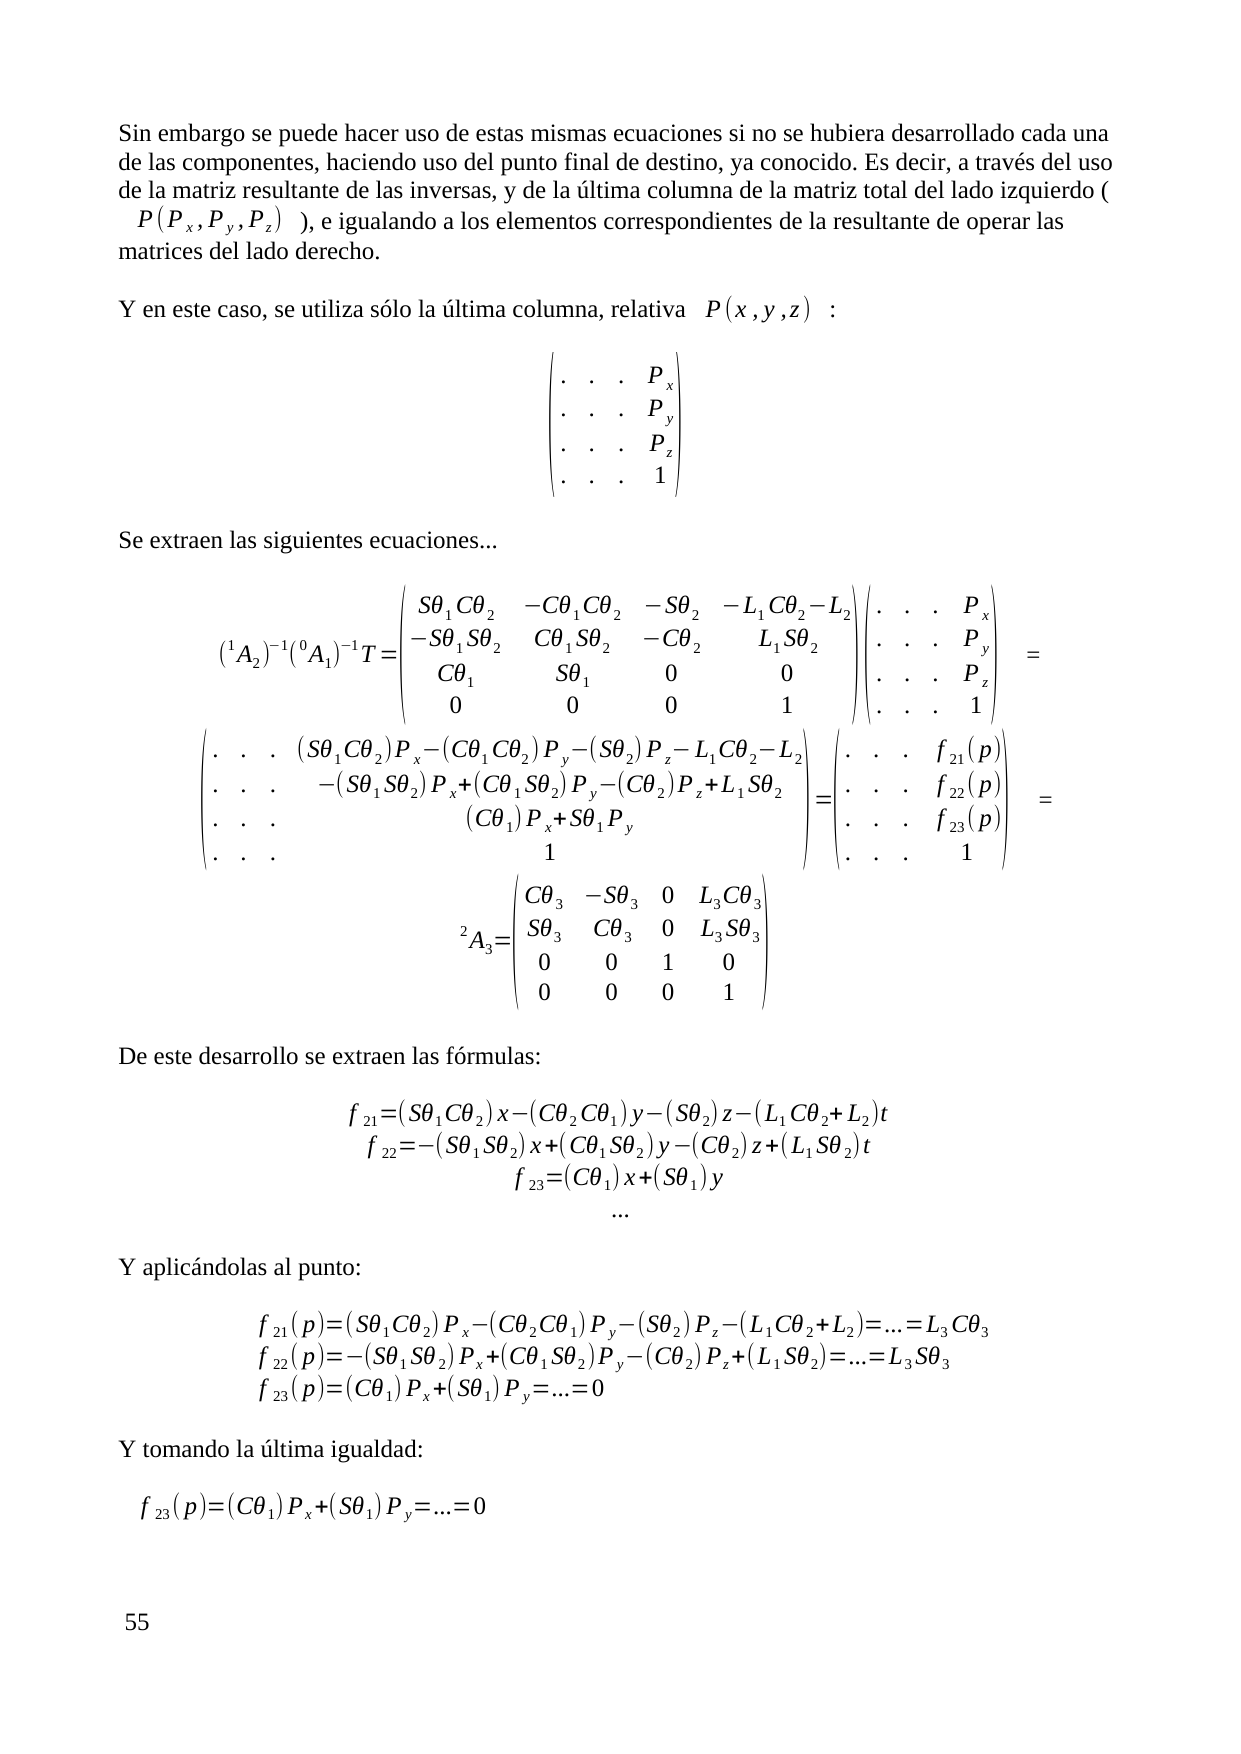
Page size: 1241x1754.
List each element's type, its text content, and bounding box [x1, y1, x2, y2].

text Y en este caso, se utiliza sólo la última columna, relativa: [118, 294, 1122, 324]
text De este desarrollo se extraen las fórmulas: [118, 1041, 1122, 1069]
text ... [118, 1194, 1122, 1223]
text Y tomando la última igualdad: [118, 1434, 1122, 1463]
text = [118, 727, 1122, 872]
text Y aplicándolas al punto: [118, 1252, 1122, 1281]
text Sin embargo se puede hacer uso de estas mismas ecuaciones si no se hubiera desarrollado cada una de las componentes, haciendo uso del punto final de destino, ya conocido. Es decir, a través del uso de la matriz resultante de las inversas, y de la última columna de la matriz total del lado izquierdo (), e igualando a los elementos correspondientes de la resultante de operar las matrices del lado derecho. [118, 118, 1122, 265]
text Se extraen las siguientes ecuaciones... [118, 525, 1122, 554]
text = [118, 583, 1122, 727]
